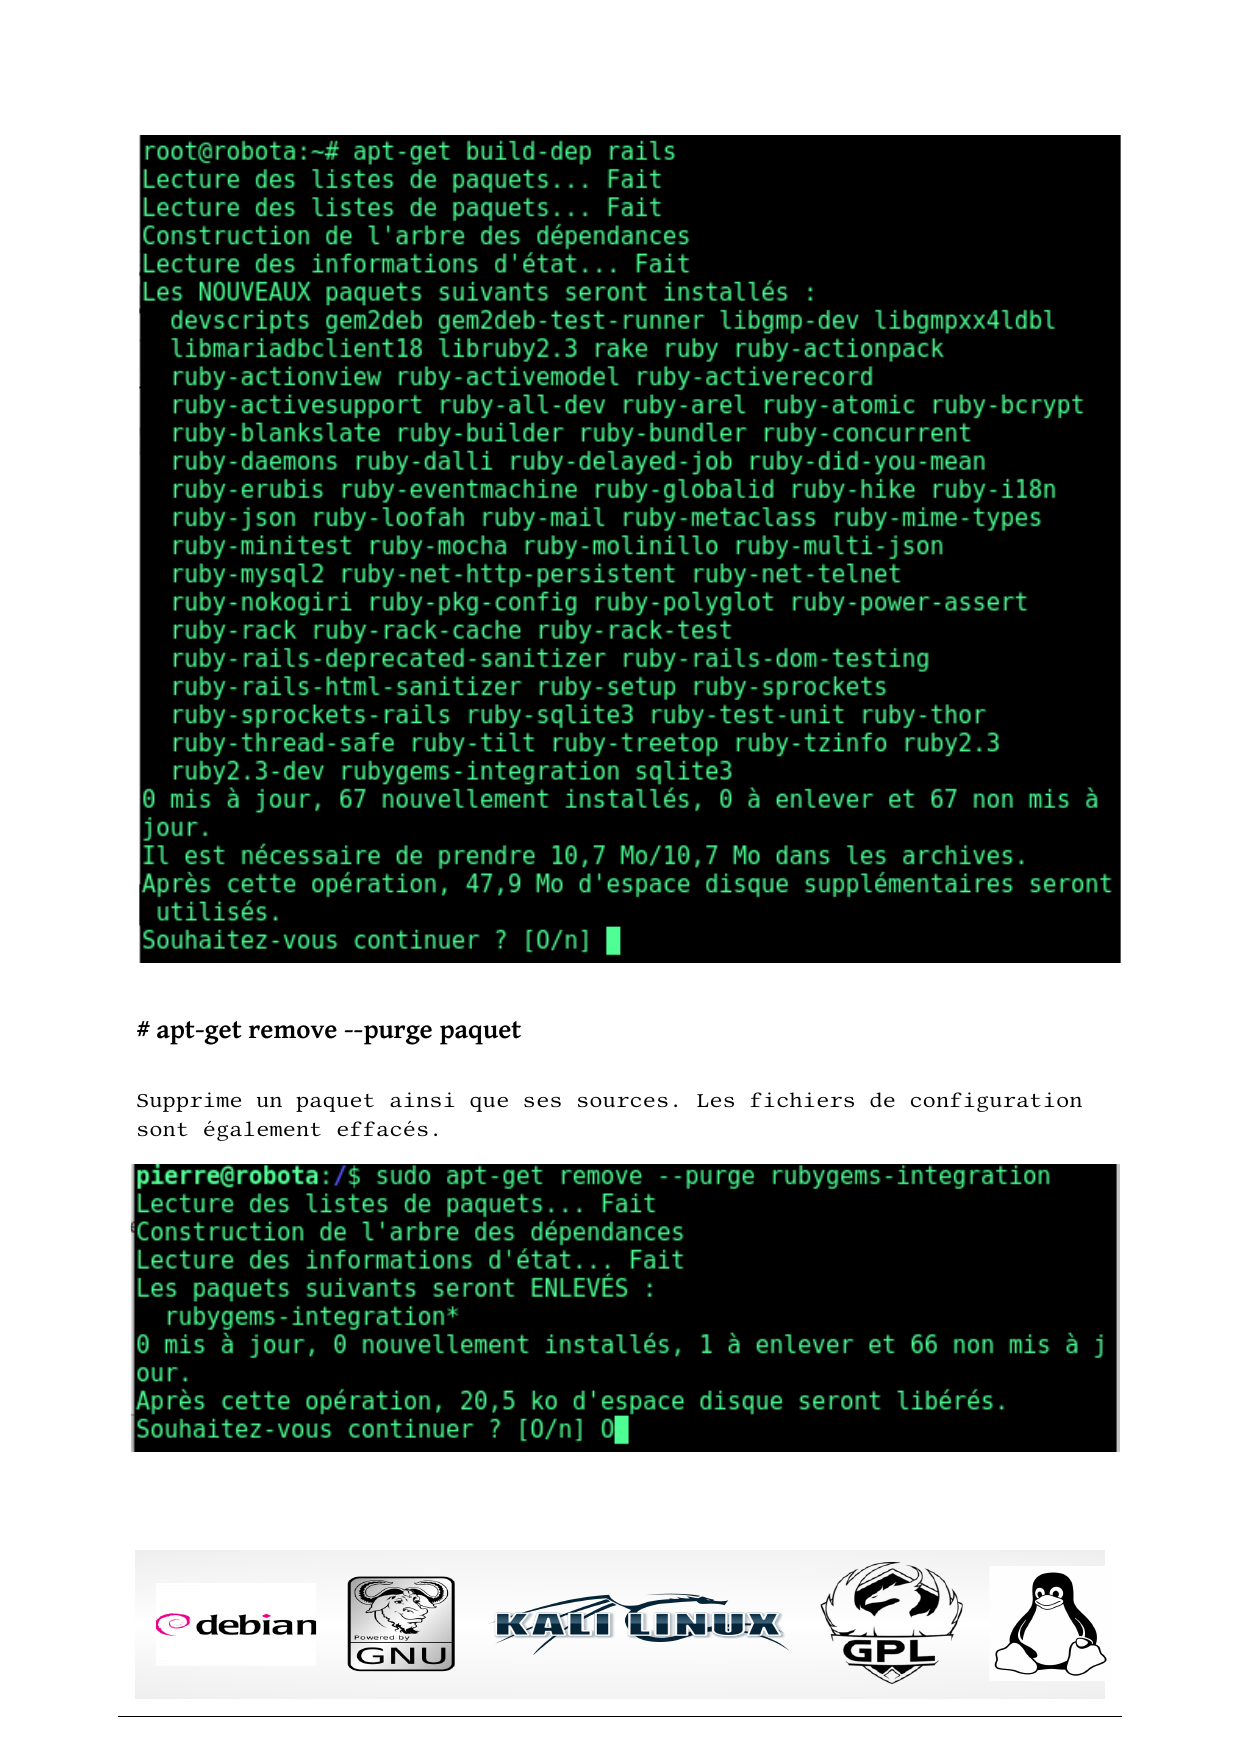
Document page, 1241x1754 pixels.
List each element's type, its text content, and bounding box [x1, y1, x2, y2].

picture [341, 1573, 460, 1674]
picture [476, 1579, 799, 1670]
text # apt-get remove --purge paquet [136, 1014, 1104, 1046]
picture [820, 1562, 963, 1684]
picture [139, 135, 1121, 963]
picture [156, 1583, 317, 1666]
picture [130, 1164, 1120, 1452]
picture [989, 1566, 1112, 1681]
text Supprime un paquet ainsi que ses sources. Les fichiers de configuration sont également effacés. [136, 1089, 1104, 1141]
